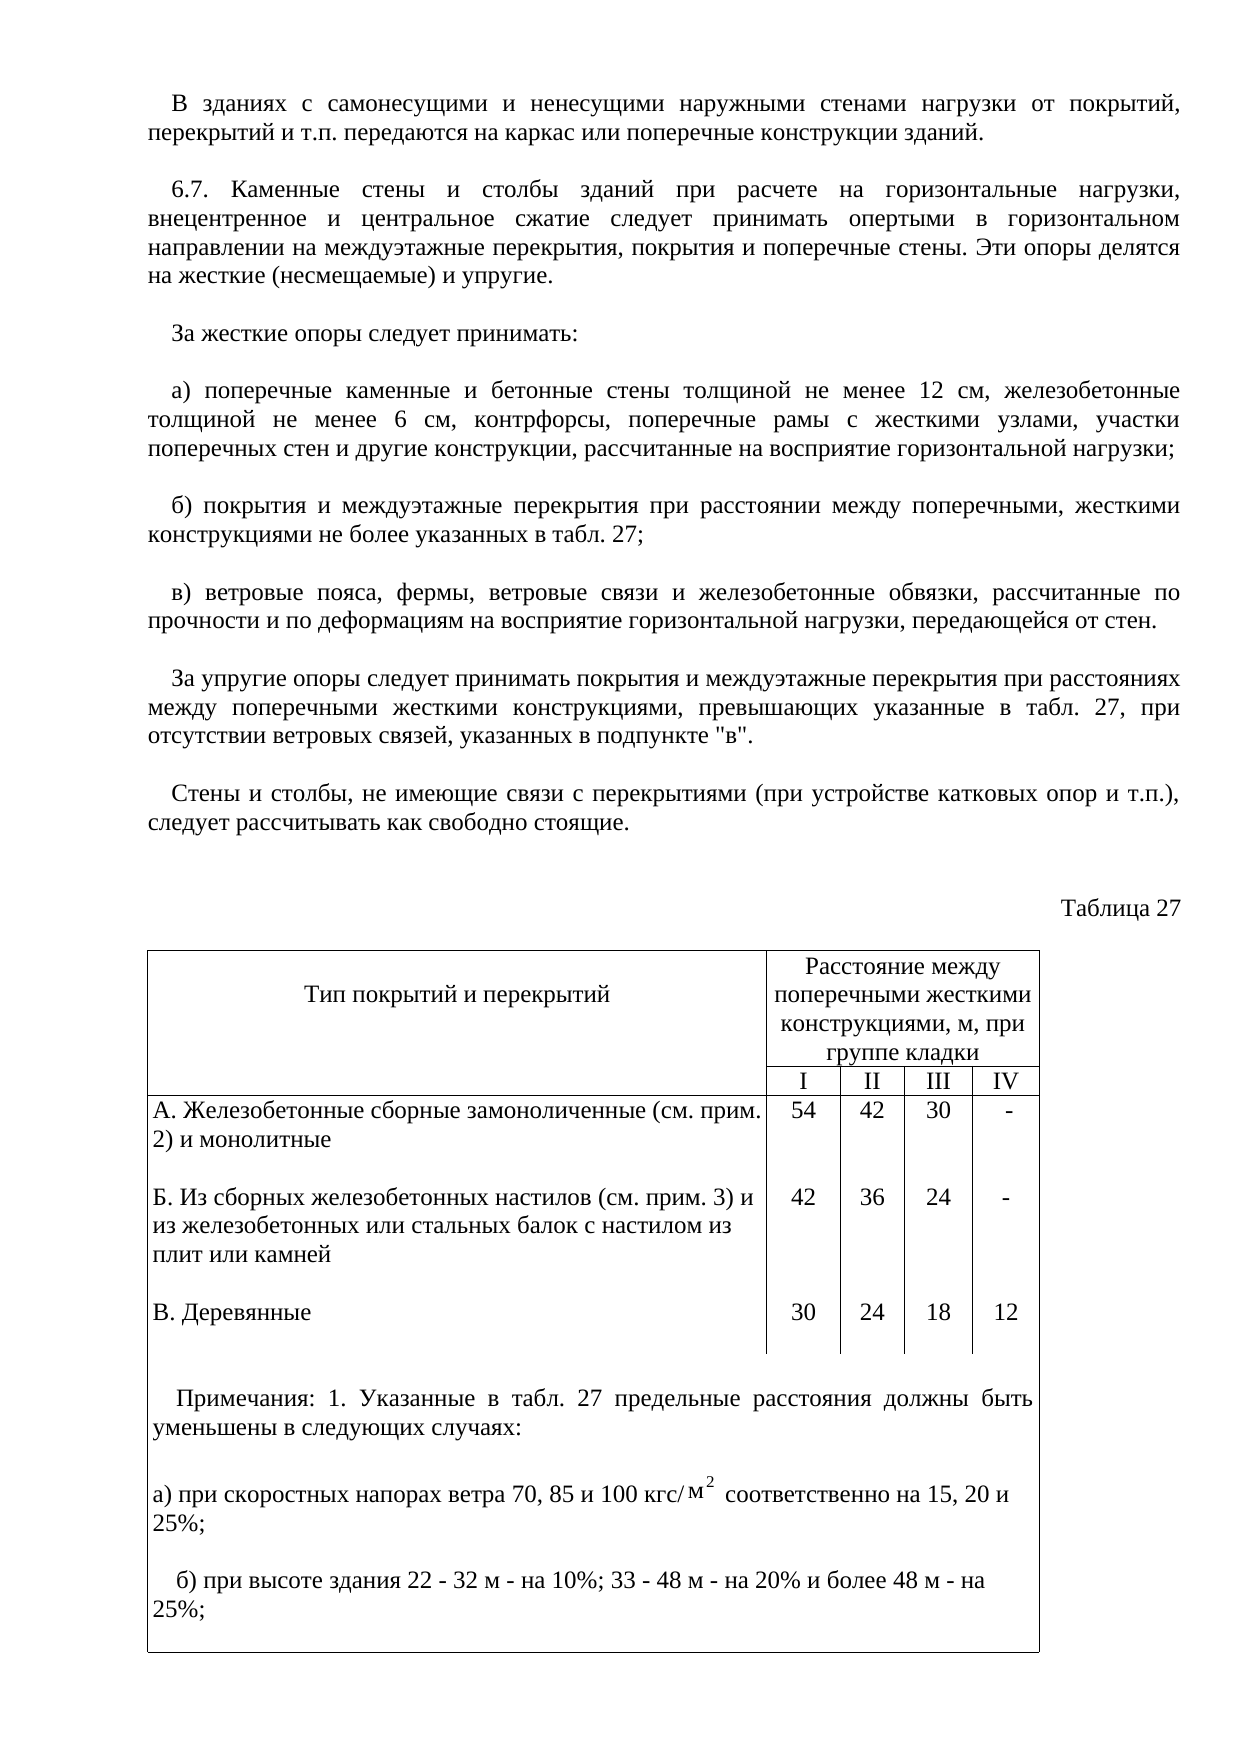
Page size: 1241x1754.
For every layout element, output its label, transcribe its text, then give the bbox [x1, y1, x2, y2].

table_cell I [767, 1067, 840, 1095]
text а) поперечные каменные и бетонные стены толщиной не менее 12 см, железобетонные толщиной не менее 6 см, контрфорсы, поперечные рамы с жесткими узлами, участки поперечных стен и другие конструкции, рассчитанные на восприятие горизонтальной нагрузки; [148, 375, 1181, 462]
table_cell 30 [767, 1297, 840, 1354]
text За жесткие опоры следует принимать: [148, 318, 1181, 347]
table_cell [148, 1066, 766, 1095]
table_cell 54 [767, 1096, 840, 1182]
table_cell В. Деревянные [148, 1297, 766, 1354]
table_cell III [905, 1067, 972, 1095]
table_cell 24 [841, 1297, 904, 1354]
table_cell - [973, 1096, 1039, 1182]
table_cell 12 [973, 1297, 1039, 1354]
text Таблица 27 [148, 893, 1181, 922]
text в) ветровые пояса, фермы, ветровые связи и железобетонные обвязки, рассчитанные по прочности и по деформациям на восприятие горизонтальной нагрузки, передающейся от стен. [148, 577, 1181, 634]
text За упругие опоры следует принимать покрытия и междуэтажные перекрытия при расстояниях между поперечными жесткими конструкциями, превышающих указанные в табл. 27, при отсутствии ветровых связей, указанных в подпункте "в". [148, 663, 1181, 749]
table_cell 42 [841, 1096, 904, 1182]
table_cell 30 [905, 1096, 972, 1182]
table_cell А. Железобетонные сборные замоноличенные (см. прим. 2) и монолитные [148, 1096, 766, 1182]
table_cell 24 [905, 1182, 972, 1297]
text В зданиях с самонесущими и ненесущими наружными стенами нагрузки от покрытий, перекрытий и т.п. передаются на каркас или поперечные конструкции зданий. [148, 88, 1181, 145]
table_header Расстояние между поперечными жесткими конструкциями, м, при группе кладки [767, 951, 1039, 1066]
table_cell 42 [767, 1182, 840, 1297]
table_cell IV [973, 1067, 1039, 1095]
table_cell Примечания: 1. Указанные в табл. 27 предельные расстояния должны быть уменьшены в следующих случаях: а) при скоростных напорах ветра 70, 85 и 100 кгс/ соответственно на 15, 20 и 25%; б) при высоте здания 22 - 32 м - на 10%; 33 - 48 м - на 20% и более 48 м - на 25%; [148, 1354, 1039, 1651]
table_cell - [973, 1182, 1039, 1297]
table_cell 18 [905, 1297, 972, 1354]
table_cell II [841, 1067, 904, 1095]
text Стены и столбы, не имеющие связи с перекрытиями (при устройстве катковых опор и т.п.), следует рассчитывать как свободно стоящие. [148, 778, 1181, 835]
table_cell 36 [841, 1182, 904, 1297]
text б) покрытия и междуэтажные перекрытия при расстоянии между поперечными, жесткими конструкциями не более указанных в табл. 27; [148, 490, 1181, 548]
text 6.7. Каменные стены и столбы зданий при расчете на горизонтальные нагрузки, внецентренное и центральное сжатие следует принимать опертыми в горизонтальном направлении на междуэтажные перекрытия, покрытия и поперечные стены. Эти опоры делятся на жесткие (несмещаемые) и упругие. [148, 174, 1181, 289]
table_header #G0 Тип покрытий и перекрытий [148, 951, 766, 1066]
table_cell Б. Из сборных железобетонных настилов (см. прим. 3) и из железобетонных или стальных балок с настилом из плит или камней [148, 1182, 766, 1297]
